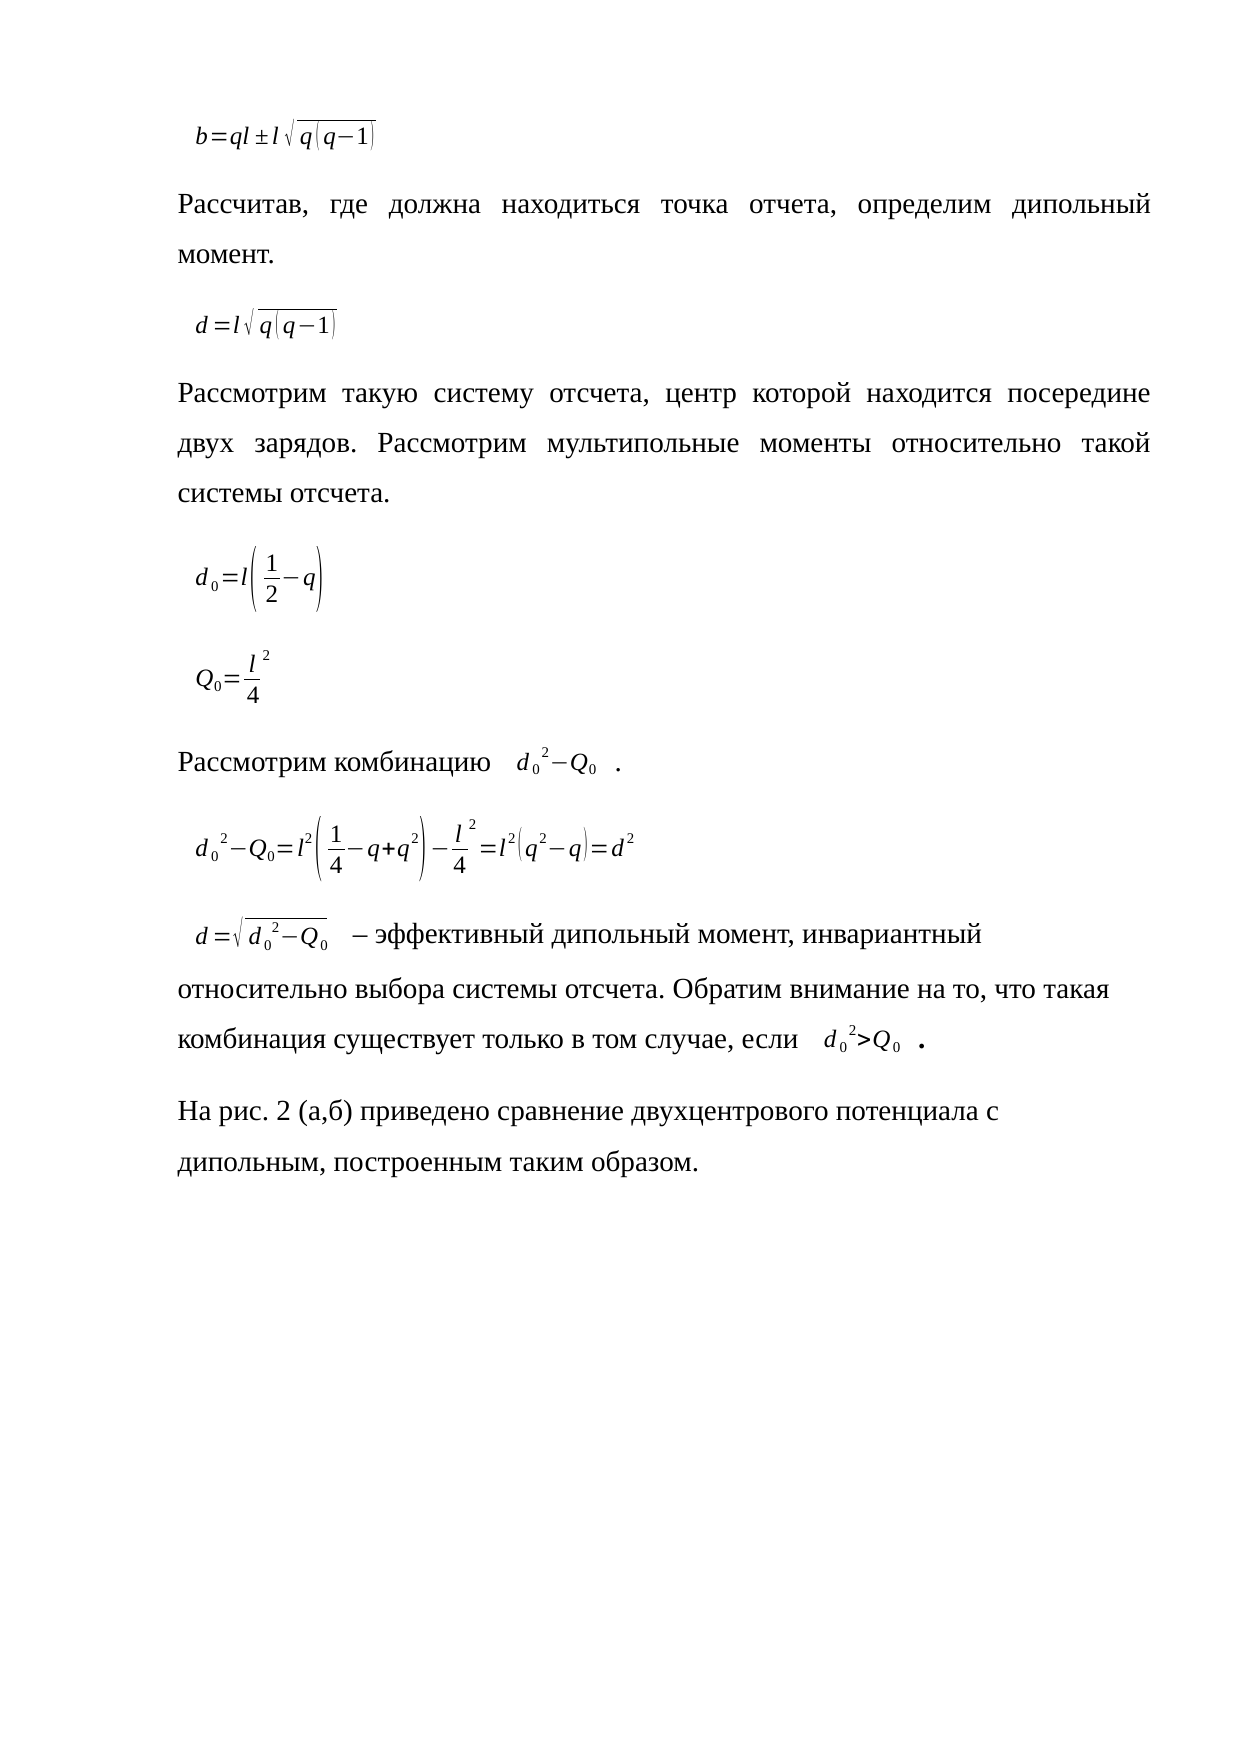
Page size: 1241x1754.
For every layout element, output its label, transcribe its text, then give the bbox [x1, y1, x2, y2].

text Рассмотрим такую систему отсчета, центр которой находится посередине двух зарядов. Рассмотрим мультипольные моменты относительно такой системы отсчета. [177, 375, 1152, 509]
text На рис. 2 (а,б) приведено сравнение двухцентрового потенциала с дипольным, построенным таким образом. [177, 1093, 1152, 1177]
text Рассмотрим комбинацию . [177, 743, 1152, 778]
text – эффективный дипольный момент, инвариантный относительно выбора системы отсчета. Обратим внимание на то, что такая комбинация существует только в том случае, если . [177, 916, 1152, 1056]
text Рассчитав, где должна находиться точка отчета, определим дипольный момент. [177, 186, 1152, 269]
